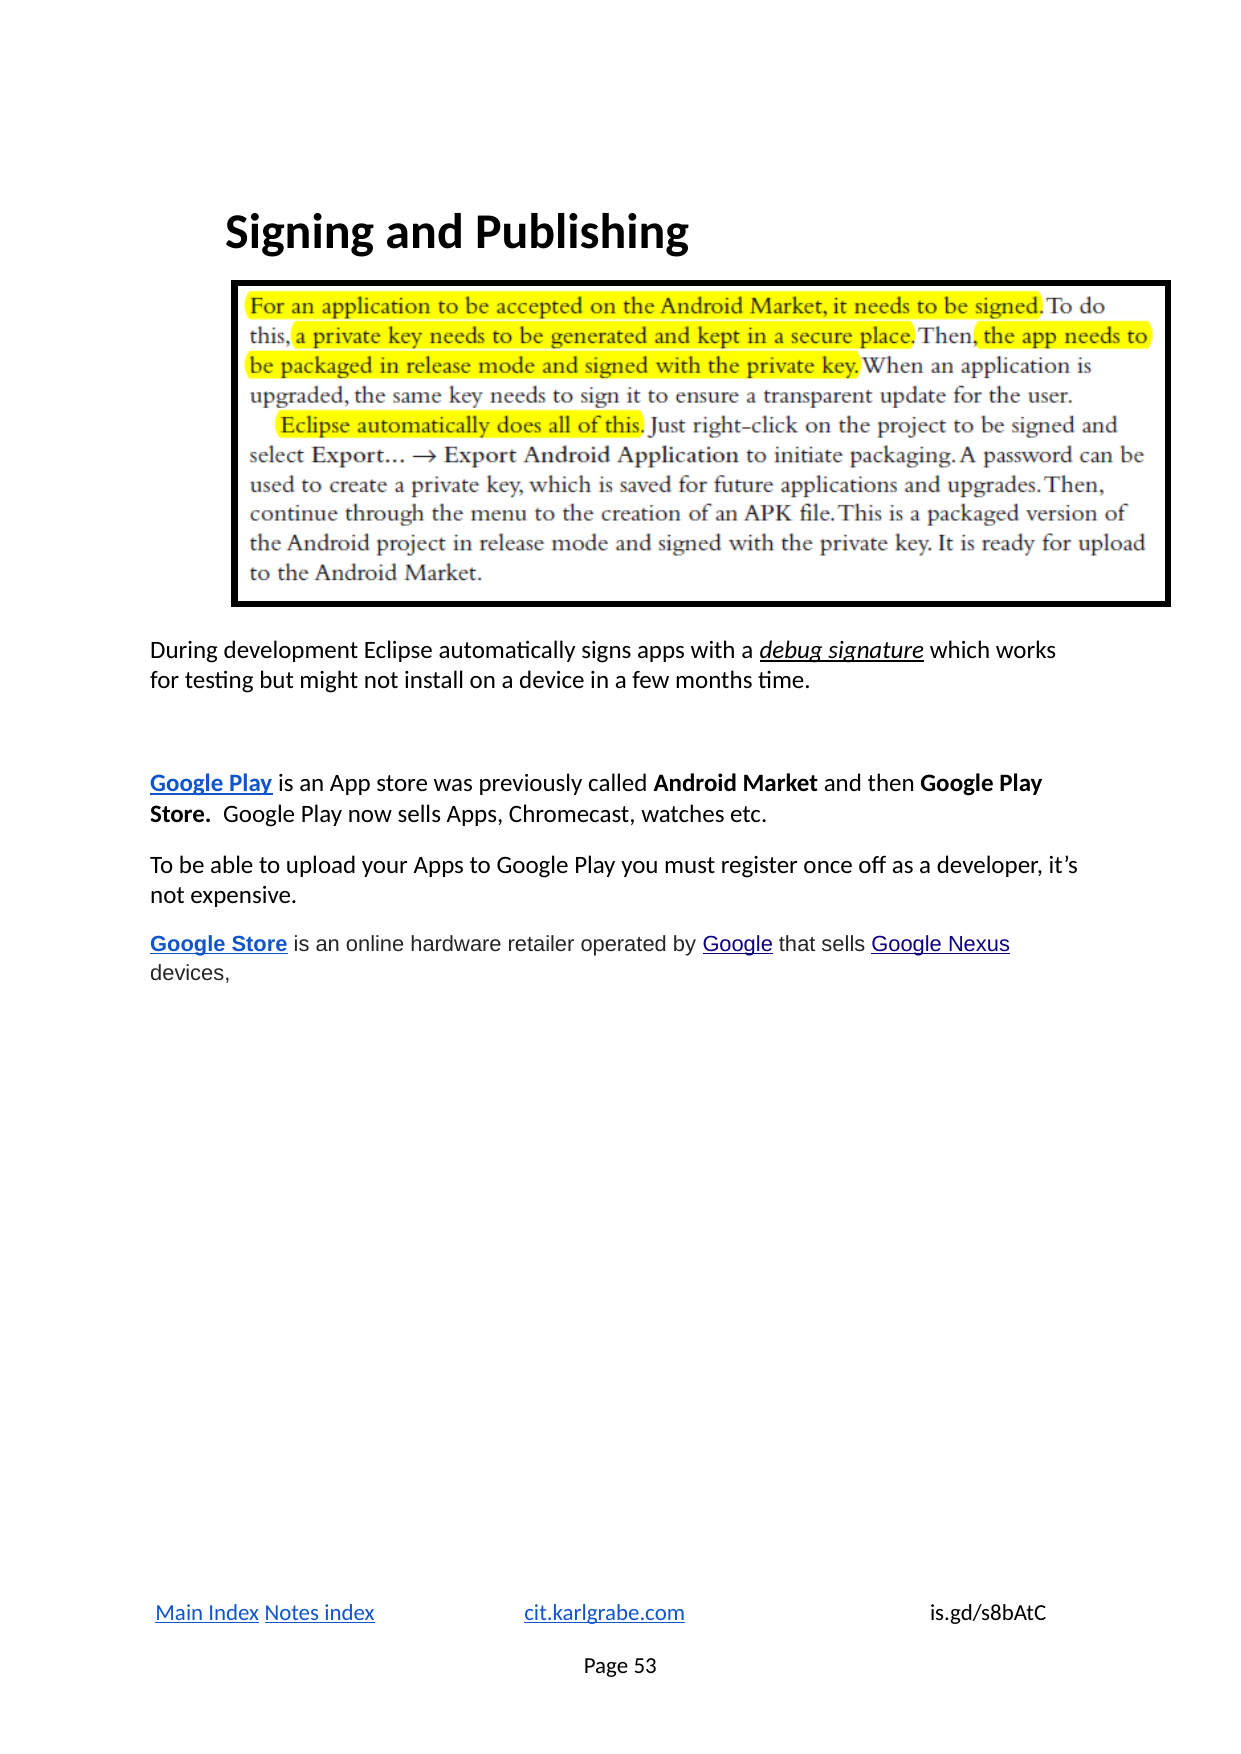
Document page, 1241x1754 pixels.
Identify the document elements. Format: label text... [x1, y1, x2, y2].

subtitle Signing and Publishing [150, 200, 1090, 261]
text To be able to upload your Apps to Google Play you must register once off as a developer, it’s not expensive. [150, 849, 1090, 910]
text Google Play is an App store was previously called Android Market and then Google Play Store. Google Play now sells Apps, Chromecast, watches etc. [150, 767, 1090, 828]
text Google Store is an online hardware retailer operated by Google that sells Google Nexus devices, [150, 931, 1090, 987]
text During development Eclipse automatically signs apps with a debug signature which works for testing but might not install on a device in a few months time. [150, 634, 1090, 695]
picture [238, 286, 1165, 601]
